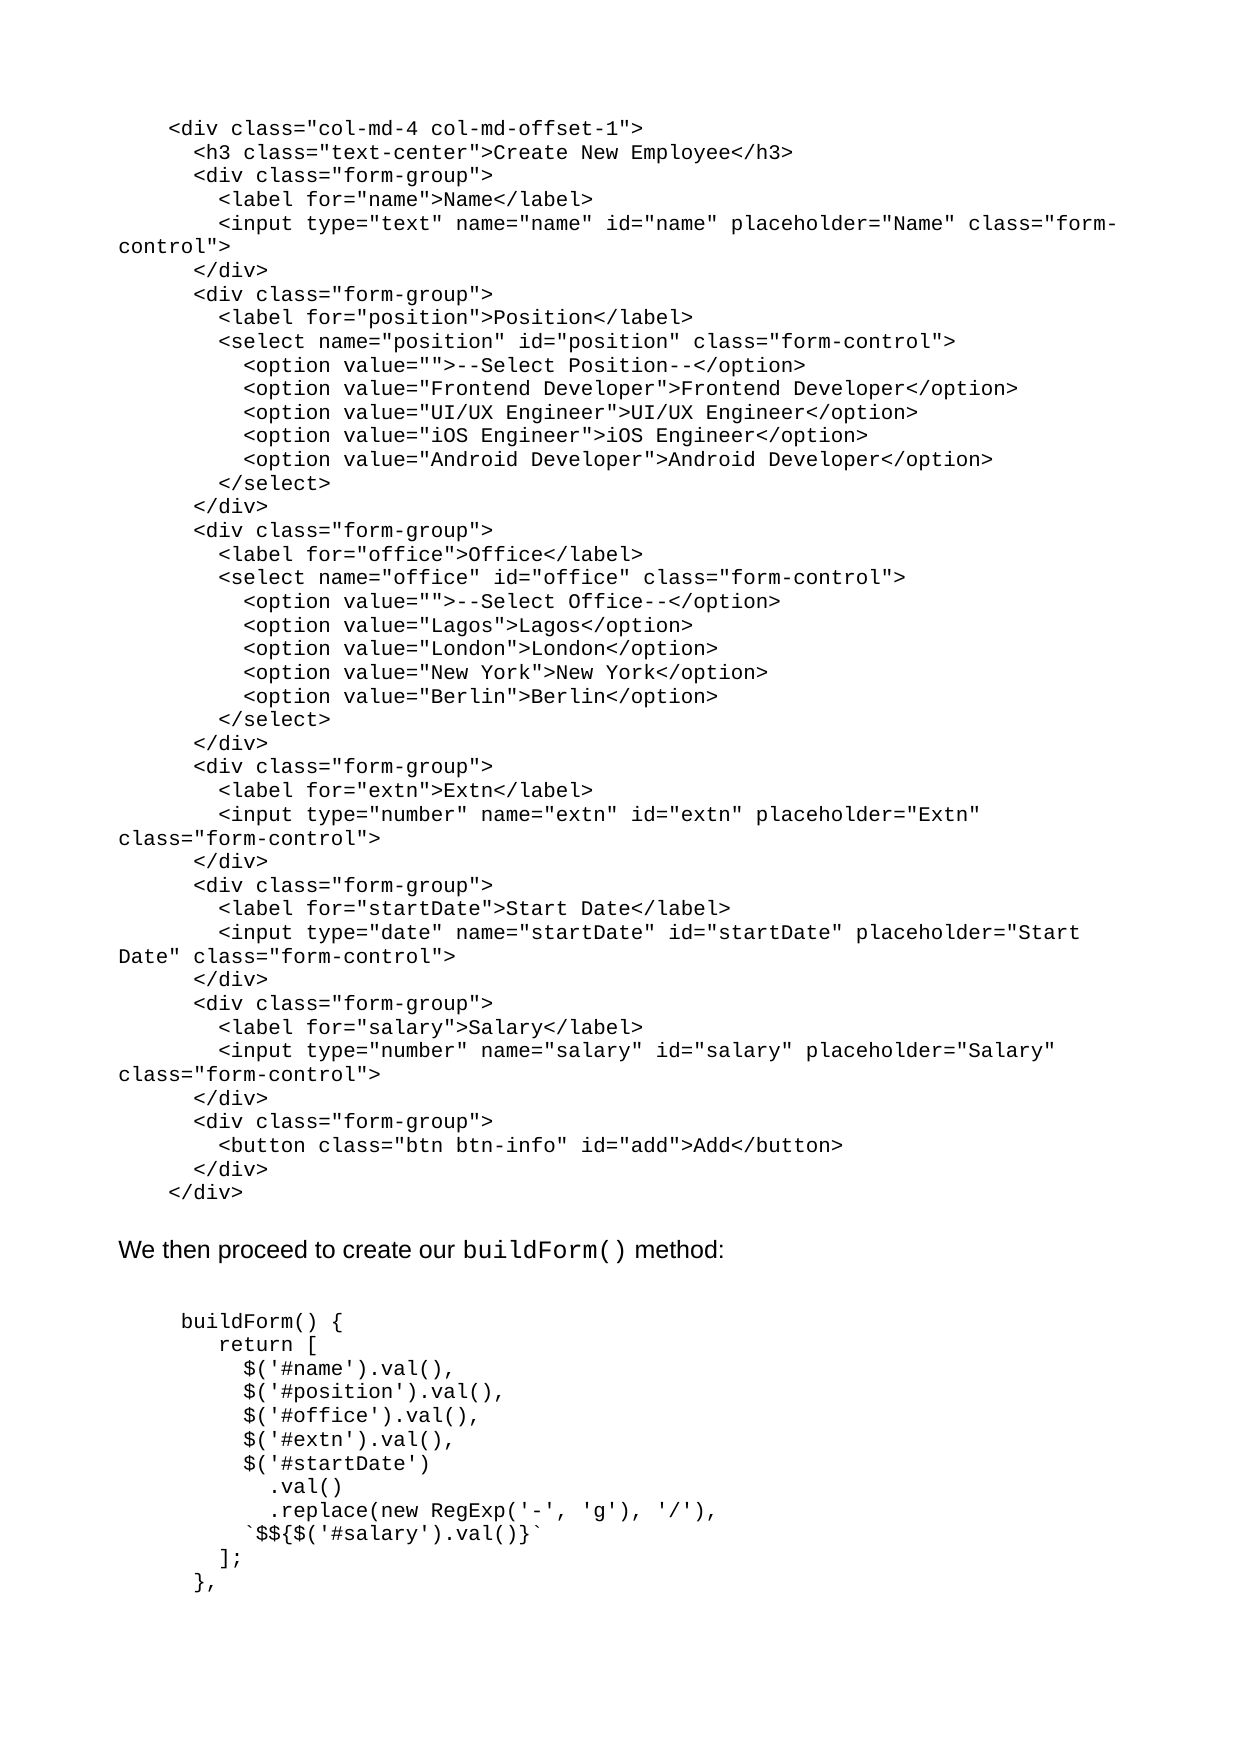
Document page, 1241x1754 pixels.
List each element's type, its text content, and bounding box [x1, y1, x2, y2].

text <label for="name">Name</label> [118, 189, 1122, 213]
text <input type="text" name="name" id="name" placeholder="Name" class="form-control"> [118, 213, 1122, 260]
text </select> [118, 709, 1122, 733]
text </div> [118, 969, 1122, 993]
text buildForm() { [118, 1311, 1122, 1334]
text return [ [118, 1334, 1122, 1358]
text $('#startDate') [118, 1452, 1122, 1476]
text </div> [118, 733, 1122, 757]
text <div class="form-group"> [118, 165, 1122, 189]
text .val() [118, 1476, 1122, 1500]
text $('#office').val(), [118, 1405, 1122, 1429]
text <option value="Android Developer">Android Developer</option> [118, 449, 1122, 473]
text <input type="number" name="extn" id="extn" placeholder="Extn" class="form-control"> [118, 804, 1122, 851]
text <div class="col-md-4 col-md-offset-1"> [118, 118, 1122, 142]
text `$${$('#salary').val()}` [118, 1523, 1122, 1547]
text <input type="number" name="salary" id="salary" placeholder="Salary" class="form-control"> [118, 1040, 1122, 1088]
text <label for="office">Office</label> [118, 544, 1122, 567]
text <option value="Lagos">Lagos</option> [118, 615, 1122, 638]
text </div> [118, 1088, 1122, 1111]
text <option value="">--Select Position--</option> [118, 354, 1122, 378]
text <label for="startDate">Start Date</label> [118, 898, 1122, 922]
text <div class="form-group"> [118, 1111, 1122, 1135]
text </select> [118, 473, 1122, 496]
text <div class="form-group"> [118, 520, 1122, 544]
text <div class="form-group"> [118, 993, 1122, 1017]
text <option value="">--Select Office--</option> [118, 591, 1122, 615]
text <label for="position">Position</label> [118, 307, 1122, 331]
text <option value="UI/UX Engineer">UI/UX Engineer</option> [118, 402, 1122, 426]
text <div class="form-group"> [118, 284, 1122, 307]
text </div> [118, 496, 1122, 520]
text <label for="extn">Extn</label> [118, 780, 1122, 804]
text </div> [118, 851, 1122, 875]
text .replace(new RegExp('-', 'g'), '/'), [118, 1500, 1122, 1523]
text <div class="form-group"> [118, 875, 1122, 898]
text $('#position').val(), [118, 1382, 1122, 1405]
text <div class="form-group"> [118, 757, 1122, 780]
text }, [118, 1571, 1122, 1594]
text <label for="salary">Salary</label> [118, 1017, 1122, 1040]
text <option value="Frontend Developer">Frontend Developer</option> [118, 378, 1122, 402]
text <option value="London">London</option> [118, 638, 1122, 662]
text ]; [118, 1547, 1122, 1571]
text <option value="iOS Engineer">iOS Engineer</option> [118, 426, 1122, 449]
text </div> [118, 1158, 1122, 1182]
text </div> [118, 1182, 1122, 1206]
text <option value="Berlin">Berlin</option> [118, 686, 1122, 709]
text </div> [118, 260, 1122, 284]
text We then proceed to create our buildForm() method: [118, 1235, 1122, 1266]
text <h3 class="text-center">Create New Employee</h3> [118, 142, 1122, 165]
text $('#extn').val(), [118, 1429, 1122, 1452]
text $('#name').val(), [118, 1358, 1122, 1382]
text <input type="date" name="startDate" id="startDate" placeholder="Start Date" class="form-control"> [118, 922, 1122, 969]
text <option value="New York">New York</option> [118, 662, 1122, 686]
text <select name="office" id="office" class="form-control"> [118, 567, 1122, 591]
text <select name="position" id="position" class="form-control"> [118, 331, 1122, 354]
text <button class="btn btn-info" id="add">Add</button> [118, 1135, 1122, 1158]
